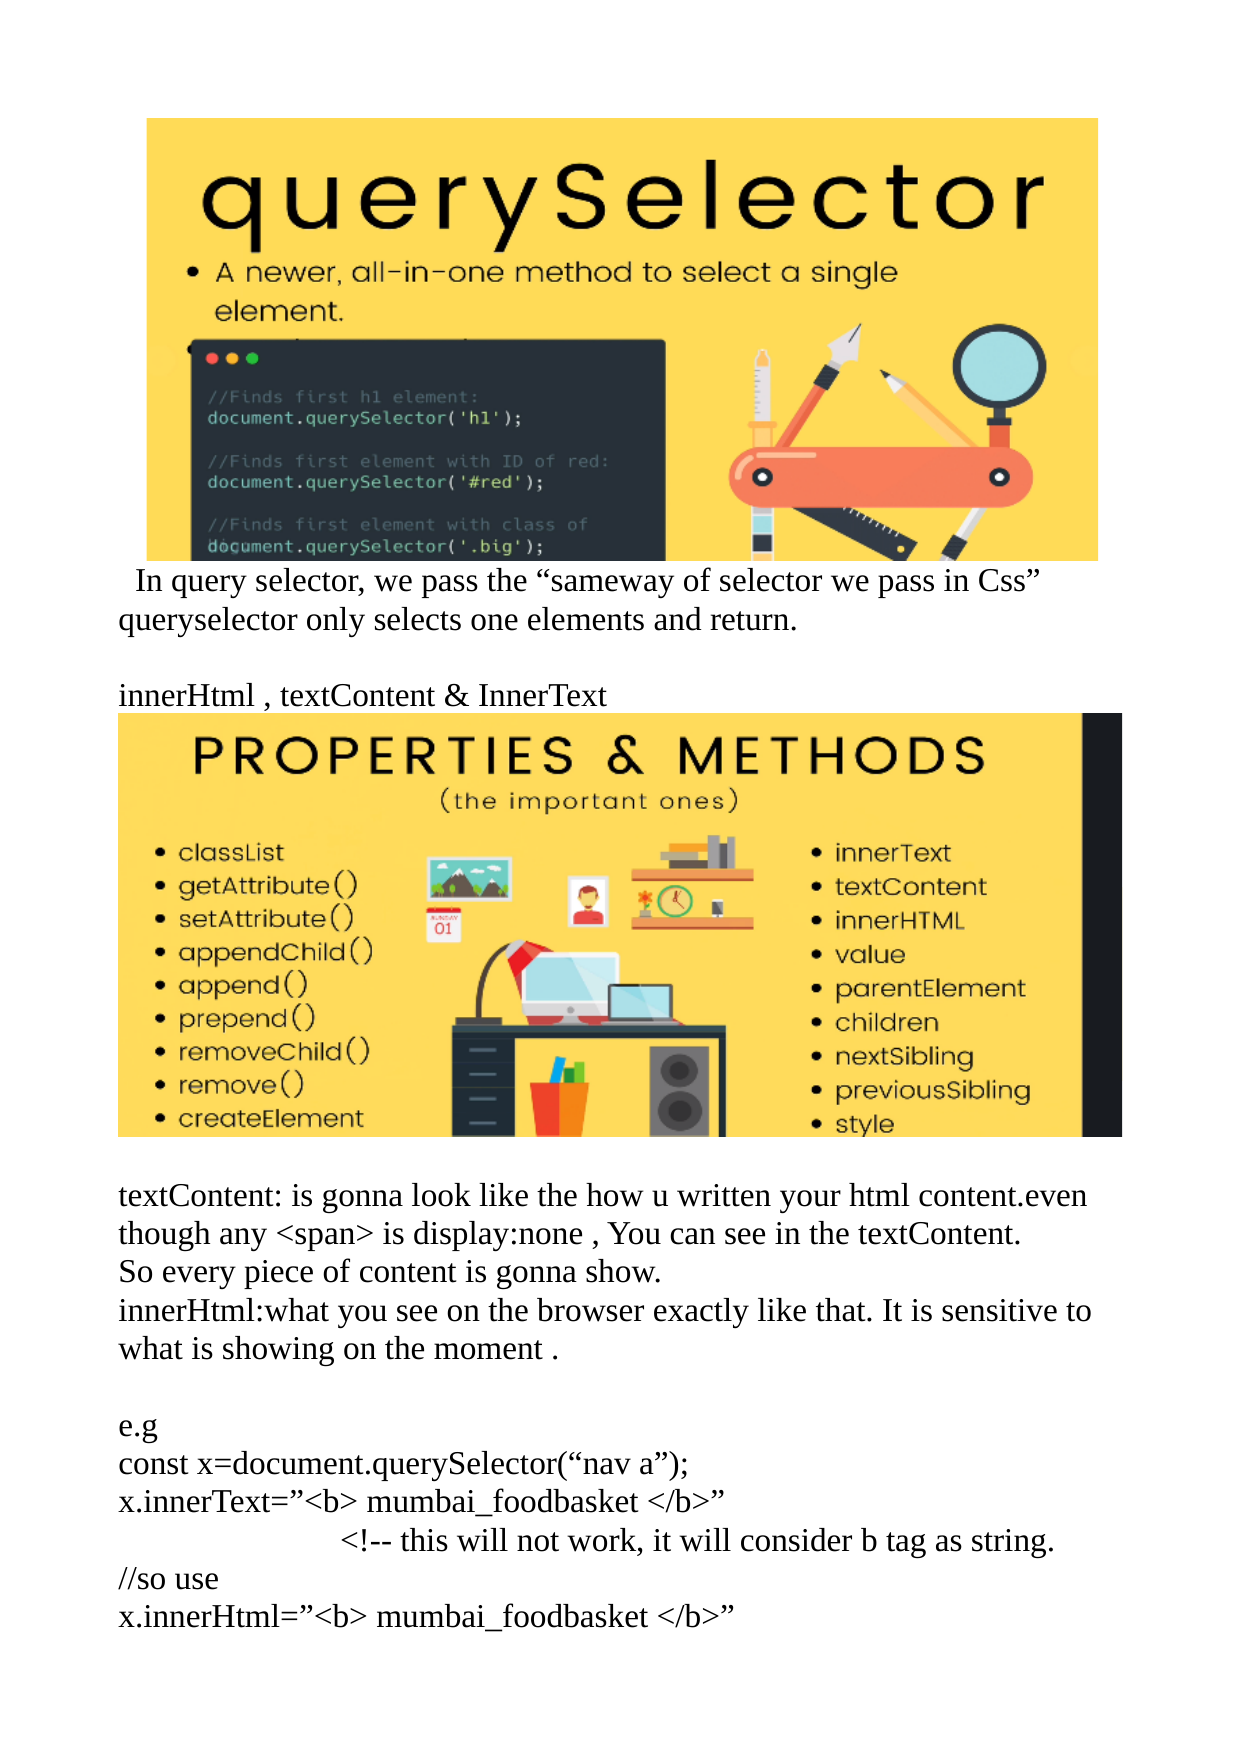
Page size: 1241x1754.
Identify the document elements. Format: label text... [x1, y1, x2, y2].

text e.g [118, 1405, 1122, 1443]
text innerHtml , textContent & InnerText [118, 676, 1122, 713]
text In query selector, we pass the “sameway of selector we pass in Css” [118, 118, 1122, 599]
text x.innerText=”<b> mumbai_foodbasket </b>” [118, 1482, 1122, 1520]
text textContent: is gonna look like the how u written your html content.even though any <span> is display:none , You can see in the textContent. [118, 1175, 1122, 1252]
text x.innerHtml=”<b> mumbai_foodbasket </b>” [118, 1597, 1122, 1635]
text queryselector only selects one elements and return. [118, 599, 1122, 637]
text const x=document.querySelector(“nav a”); [118, 1443, 1122, 1482]
text innerHtml:what you see on the browser exactly like that. It is sensitive to what is showing on the moment . [118, 1290, 1122, 1367]
text <!-- this will not work, it will consider b tag as string. [118, 1520, 1122, 1558]
text So every piece of content is gonna show. [118, 1252, 1122, 1290]
picture [146, 118, 1099, 561]
picture [118, 713, 1123, 1137]
text //so use [118, 1558, 1122, 1597]
